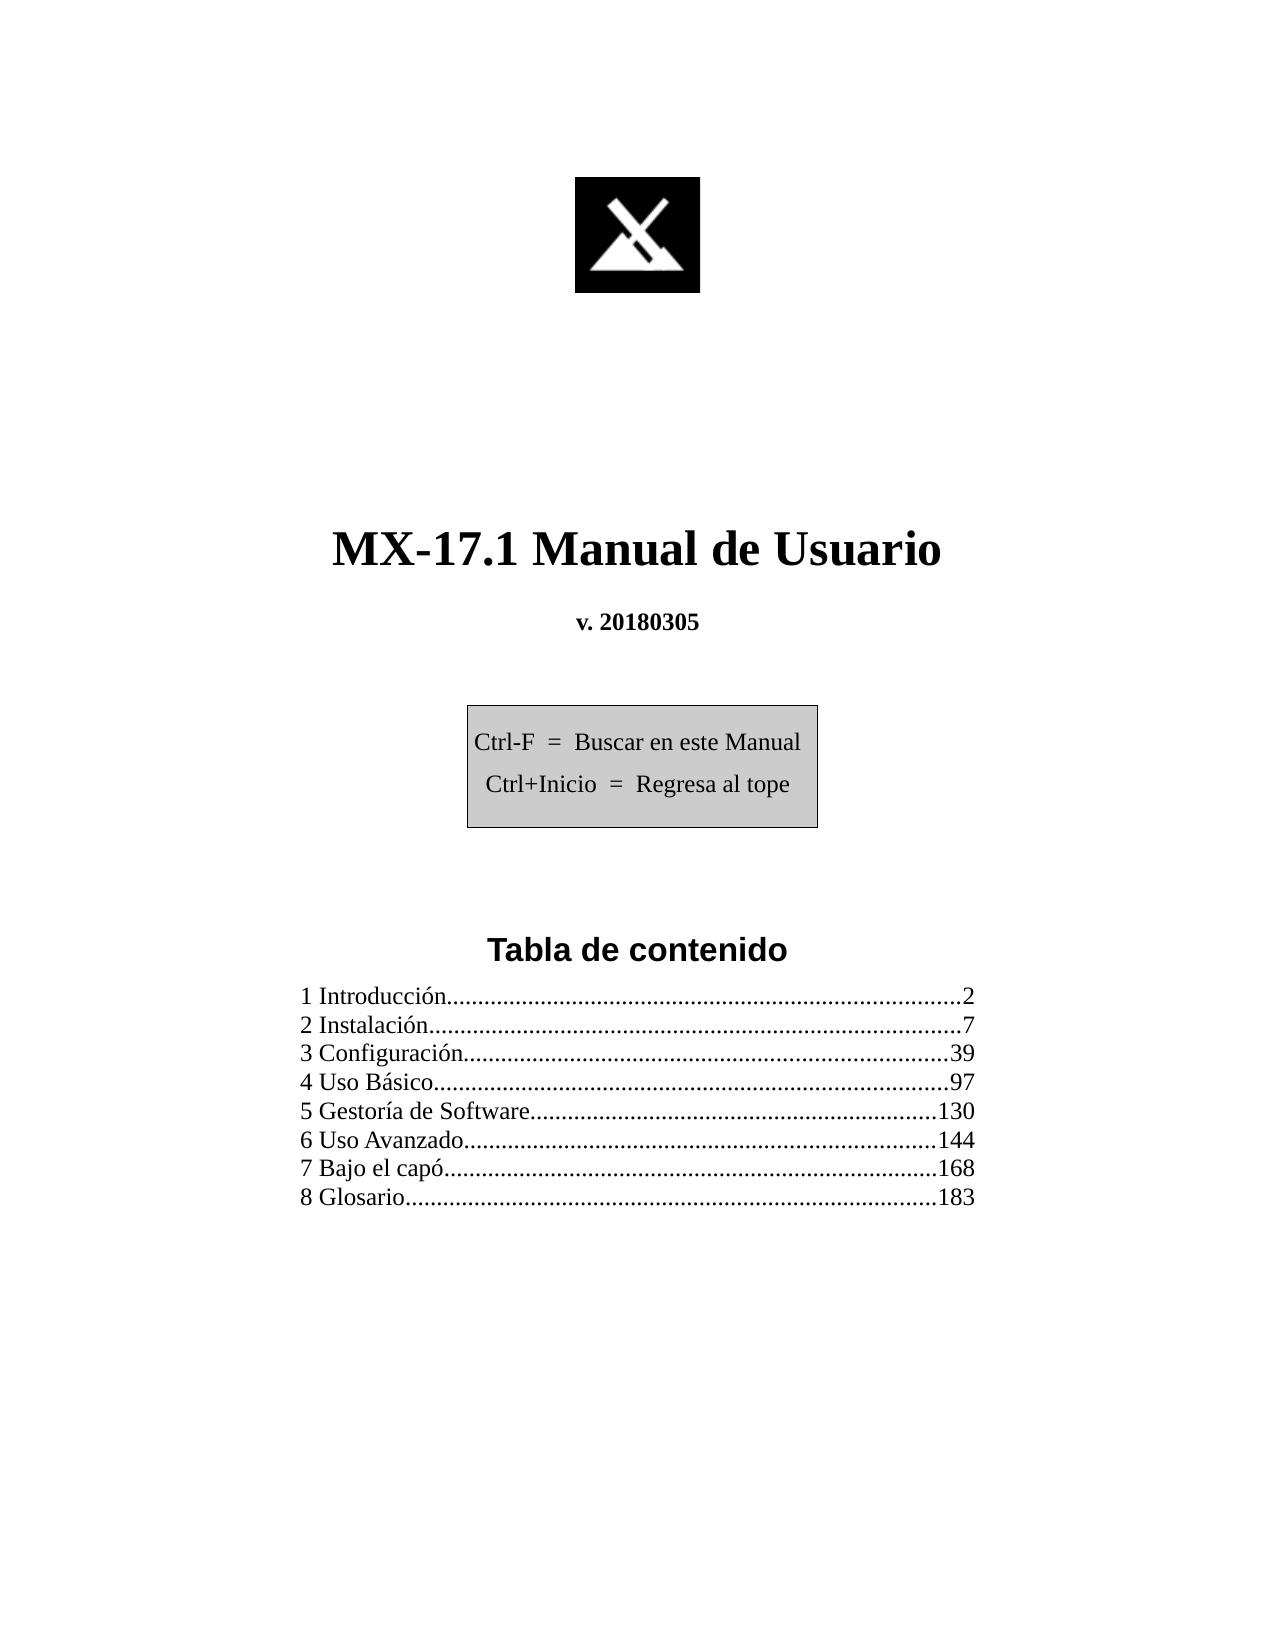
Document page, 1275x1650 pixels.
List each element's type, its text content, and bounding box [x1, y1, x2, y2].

text 7 Bajo el capó 168 [300, 1153, 975, 1182]
text 5 Gestoría de Software 130 [300, 1096, 975, 1125]
subtitle Tabla de contenido [150, 930, 1125, 968]
text v. 20180305 [166, 607, 1109, 636]
title MX-17.1 Manual de Usuario [166, 518, 1109, 576]
text 3 Configuración 39 [300, 1038, 975, 1067]
text 6 Uso Avanzado 144 [300, 1125, 975, 1153]
text Ctrl+Inicio = Regresa al tope [150, 769, 467, 797]
text Ctrl-F = Buscar en este Manual [150, 727, 467, 756]
text 4 Uso Básico 97 [300, 1067, 975, 1096]
text Ctrl+Inicio = Regresa al tope [818, 769, 1125, 797]
picture [575, 177, 700, 293]
text Ctrl-F = Buscar en este Manual [818, 727, 1125, 756]
text 1 Introducción 2 [300, 981, 975, 1010]
text 8 Glosario 183 [300, 1182, 975, 1211]
text 2 Instalación 7 [300, 1010, 975, 1038]
